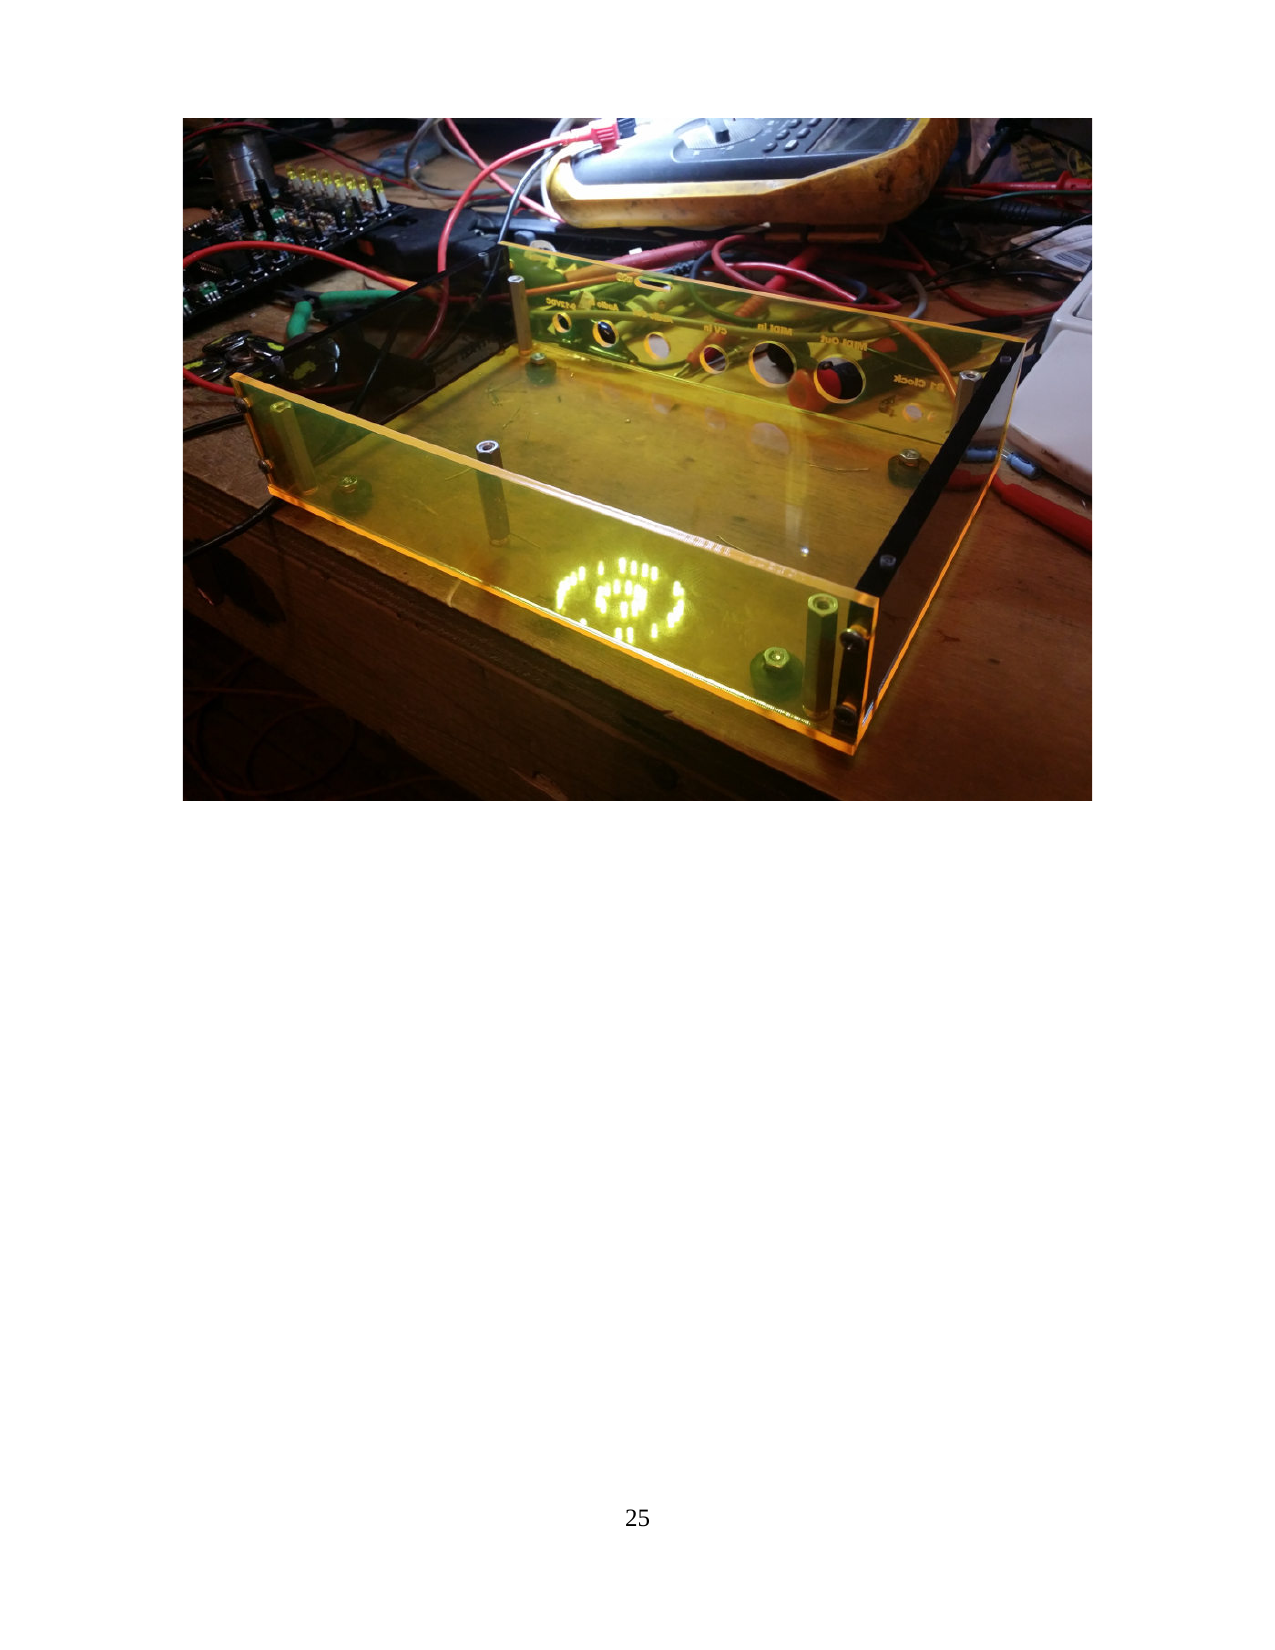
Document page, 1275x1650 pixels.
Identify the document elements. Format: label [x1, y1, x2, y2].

picture [182, 118, 1093, 801]
